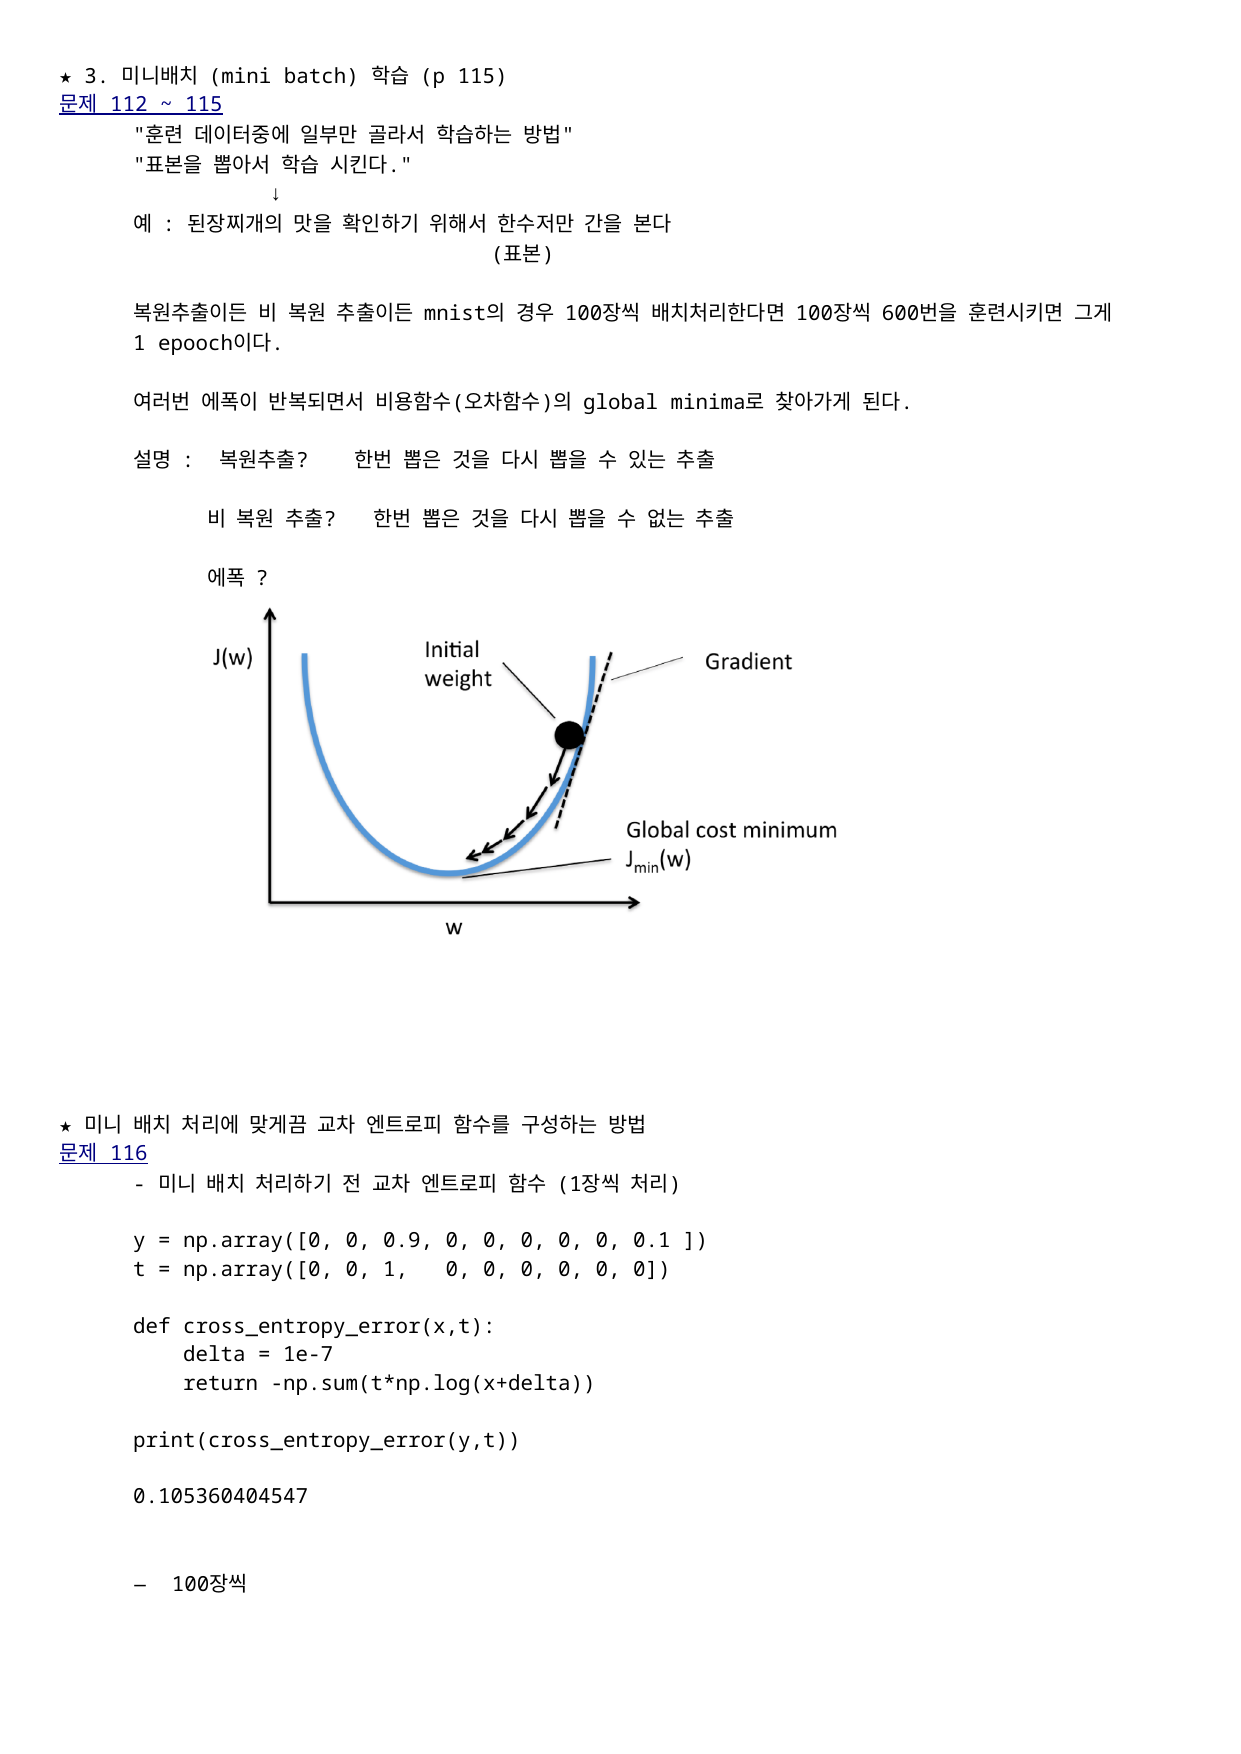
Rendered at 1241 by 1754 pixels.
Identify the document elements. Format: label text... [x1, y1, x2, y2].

picture [209, 591, 846, 938]
text 여러번 에폭이 반복되면서 비용함수(오차함수)의 global minima로 찾아가게 된다. [59, 385, 1181, 415]
text return -np.sum(t*np.log(x+delta)) [59, 1368, 1181, 1396]
text def cross_entropy_error(x,t): [59, 1311, 1181, 1339]
text delta = 1e-7 [59, 1339, 1181, 1368]
text 복원추출이든 비 복원 추출이든 mnist의 경우 100장씩 배치처리한다면 100장씩 600번을 훈련시키면 그게 [59, 296, 1181, 326]
text y = np.array([0, 0, 0.9, 0, 0, 0, 0, 0, 0.1 ]) [59, 1226, 1181, 1254]
text 문제 112 ~ 115 [59, 89, 1181, 118]
text 문제 116 [59, 1138, 1181, 1167]
list 100장씩 [134, 1567, 1181, 1597]
text 0.105360404547 [59, 1482, 1181, 1510]
text "표본을 뽑아서 학습 시킨다." [59, 148, 1181, 178]
text ★ 미니 배치 처리에 맞게끔 교차 엔트로피 함수를 구성하는 방법 [59, 1108, 1181, 1138]
text - 미니 배치 처리하기 전 교차 엔트로피 함수 (1장씩 처리) [59, 1167, 1181, 1197]
text t = np.array([0, 0, 1, 0, 0, 0, 0, 0, 0]) [59, 1254, 1181, 1282]
text 에폭 ? [59, 561, 1181, 592]
text ★ 3. 미니배치 (mini batch) 학습 (p 115) [59, 59, 1181, 89]
text ↓ [59, 178, 1181, 207]
text 1 epooch이다. [59, 326, 1181, 357]
text 비 복원 추출? 한번 뽑은 것을 다시 뽑을 수 없는 추출 [59, 502, 1181, 533]
text 설명 : 복원추출? 한번 뽑은 것을 다시 뽑을 수 있는 추출 [59, 444, 1181, 474]
text (표본) [59, 237, 1181, 267]
text 예 : 된장찌개의 맛을 확인하기 위해서 한수저만 간을 본다 [59, 207, 1181, 237]
text print(cross_entropy_error(y,t)) [59, 1425, 1181, 1453]
text "훈련 데이터중에 일부만 골라서 학습하는 방법" [59, 118, 1181, 148]
